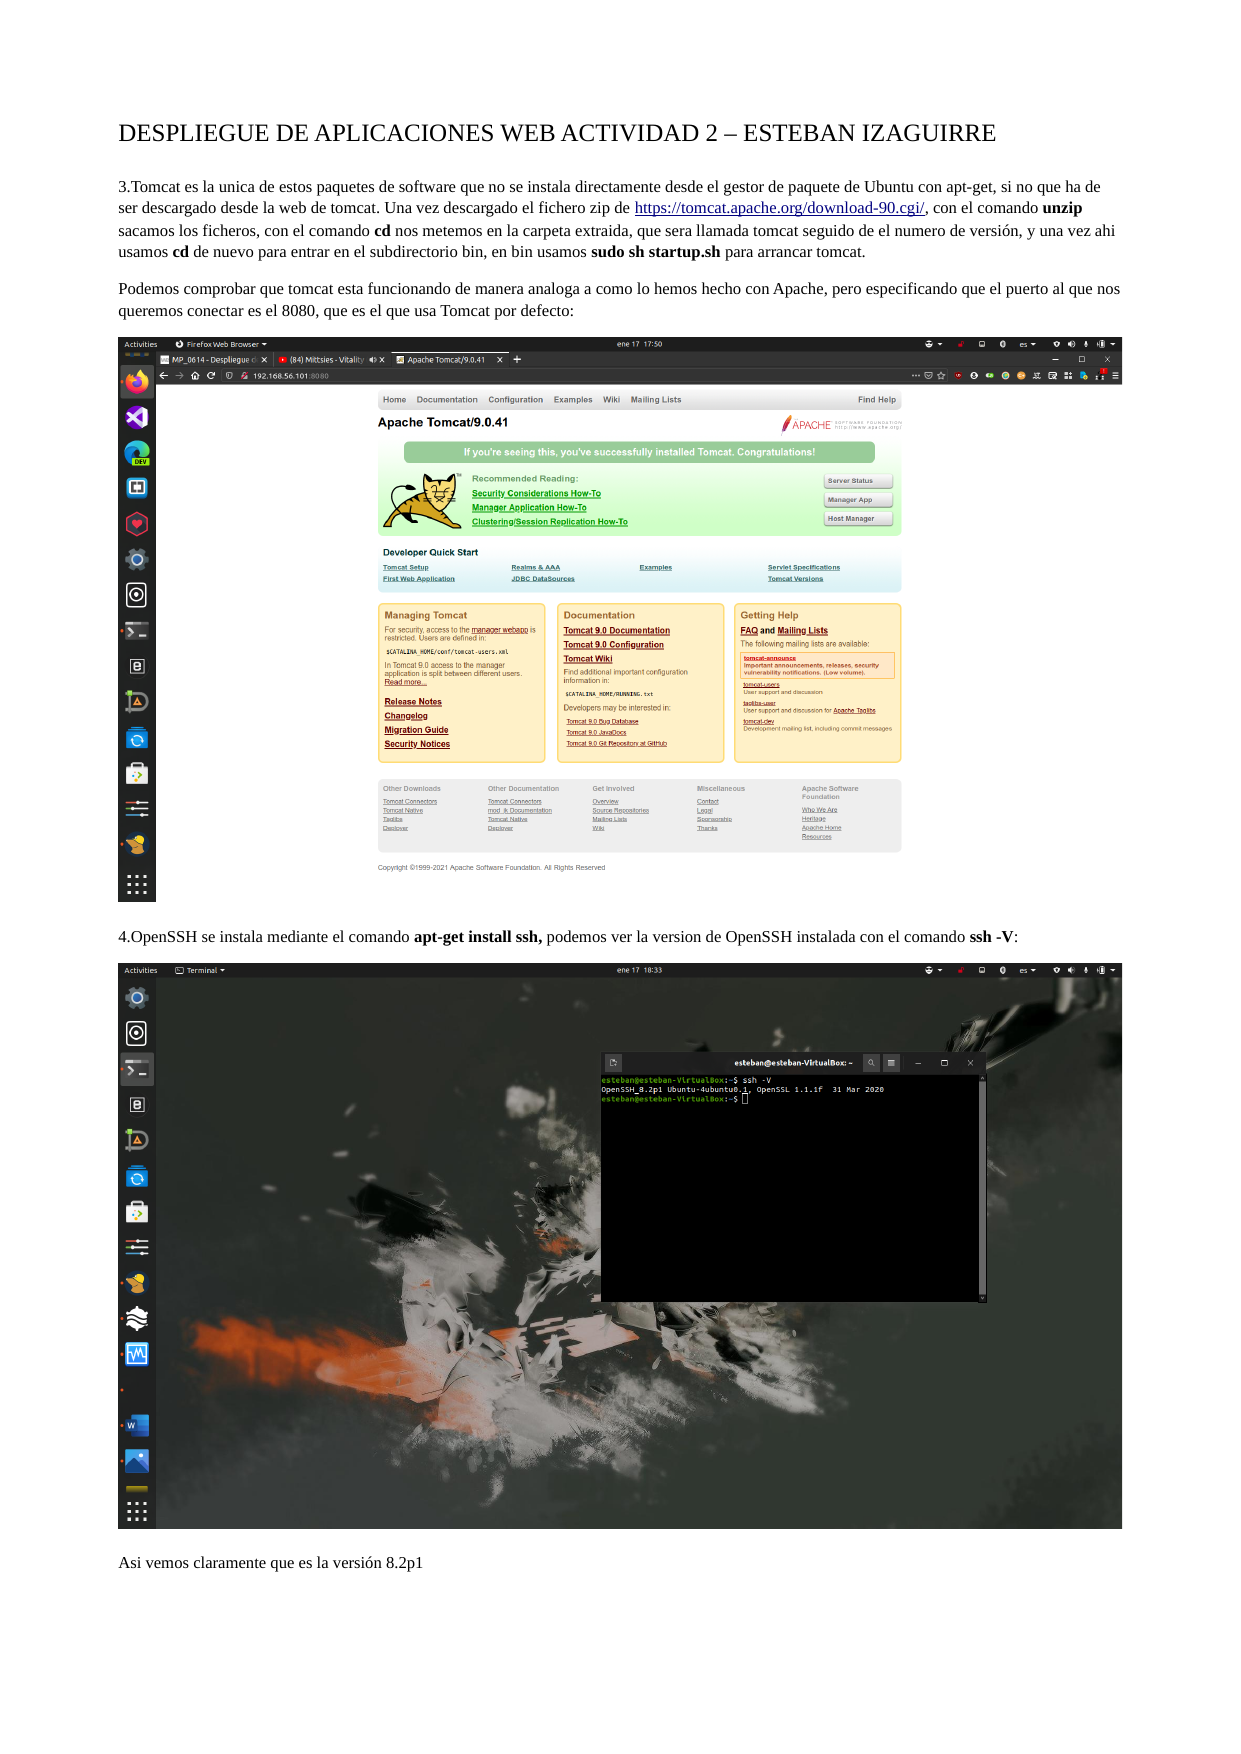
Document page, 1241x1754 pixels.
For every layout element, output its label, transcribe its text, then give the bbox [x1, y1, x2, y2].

picture [118, 963, 1123, 1529]
text 3.Tomcat es la unica de estos paquetes de software que no se instala directamente desde el gestor de paquete de Ubuntu con apt-get, si no que ha de ser descargado desde la web de tomcat. Una vez descargado el fichero zip de https://tomcat.apache.org/download-90.cgi/, con el comando unzip sacamos los ficheros, con el comando cd nos metemos en la carpeta extraida, que sera llamada tomcat seguido de el numero de versión, y una vez ahi usamos cd de nuevo para entrar en el subdirectorio bin, en bin usamos sudo sh startup.sh para arrancar tomcat. [118, 176, 1122, 261]
text Podemos comprobar que tomcat esta funcionando de manera analoga a como lo hemos hecho con Apache, pero especificando que el puerto al que nos queremos conectar es el 8080, que es el que usa Tomcat por defecto: [118, 279, 1122, 320]
text 4.OpenSSH se instala mediante el comando apt-get install ssh, podemos ver la version de OpenSSH instalada con el comando ssh -V: [118, 902, 1122, 946]
picture [118, 337, 1123, 902]
text Asi vemos claramente que es la versión 8.2p1 [118, 1529, 1122, 1572]
